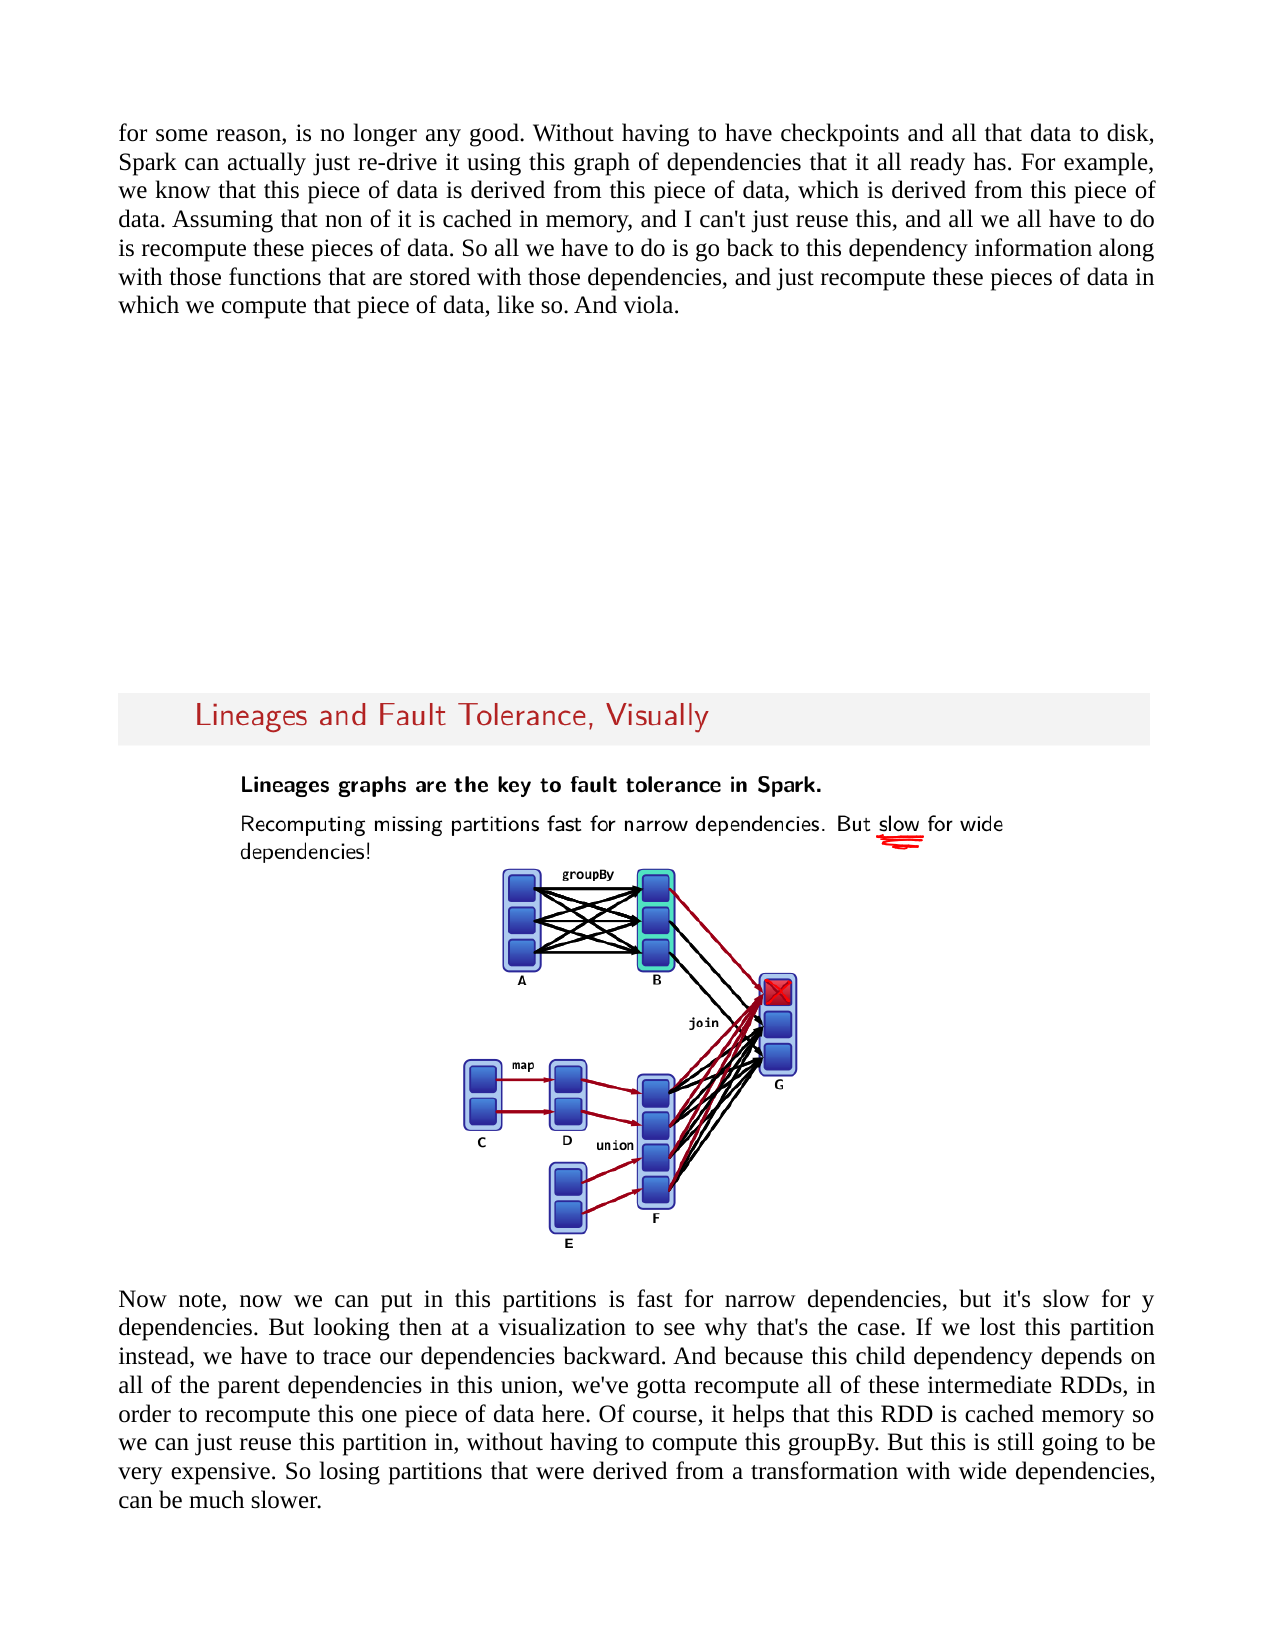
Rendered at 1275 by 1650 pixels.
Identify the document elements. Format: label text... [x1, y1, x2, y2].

text Now note, now we can put in this partitions is fast for narrow dependencies, but it's slow for y dependencies. But looking then at a visualization to see why that's the case. If we lost this partition instead, we have to trace our dependencies backward. And because this child dependency depends on all of the parent dependencies in this union, we've gotta recompute all of these intermediate RDDs, in order to recompute this one piece of data here. Of course, it helps that this RDD is cached memory so we can just reuse this partition in, without having to compute this groupBy. But this is still going to be very expensive. So losing partitions that were derived from a transformation with wide dependencies, can be much slower. [118, 1284, 1157, 1514]
picture [118, 693, 1157, 1255]
text for some reason, is no longer any good. Without having to have checkpoints and all that data to disk, Spark can actually just re-drive it using this graph of dependencies that it all ready has. For example, we know that this piece of data is derived from this piece of data, which is derived from this piece of data. Assuming that non of it is cached in memory, and I can't just reuse this, and all we all have to do is recompute these pieces of data. So all we have to do is go back to this dependency information along with those functions that are stored with those dependencies, and just recompute these pieces of data in which we compute that piece of data, like so. And viola. [118, 118, 1157, 319]
